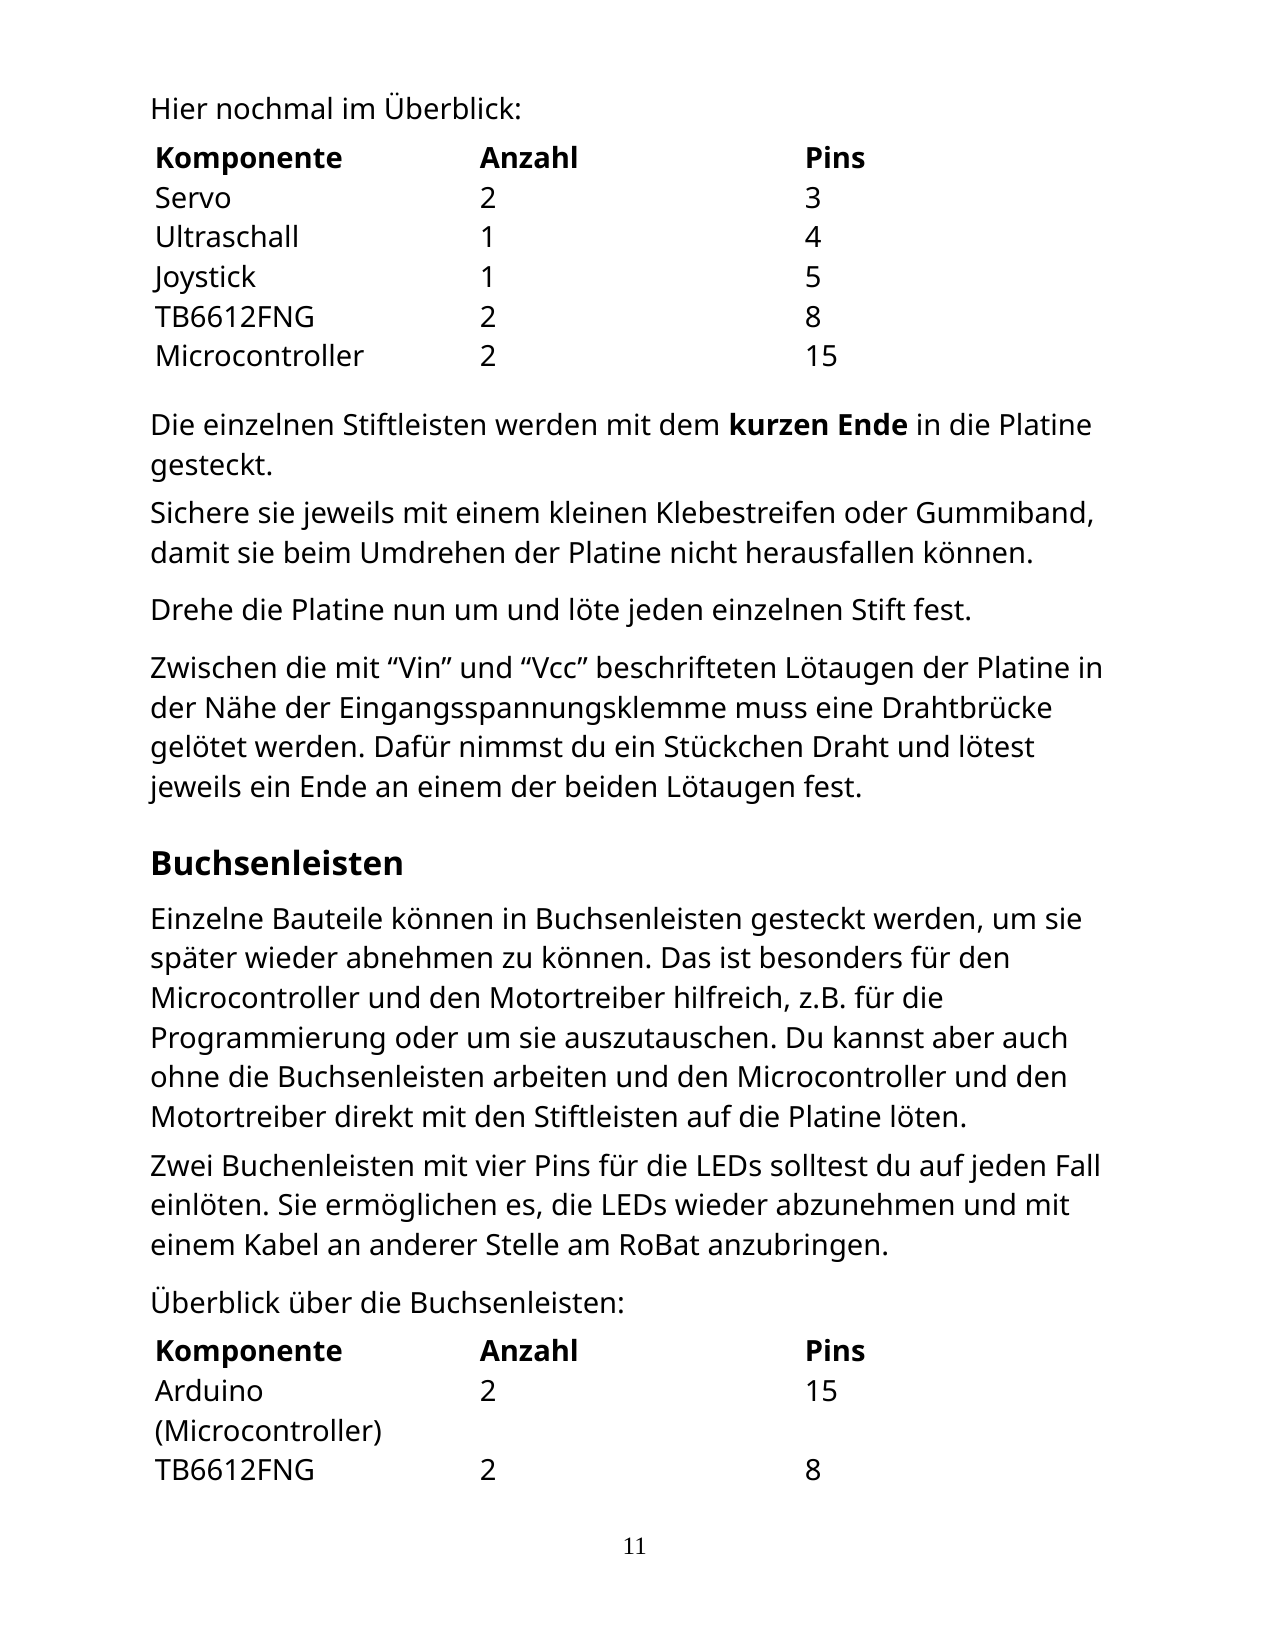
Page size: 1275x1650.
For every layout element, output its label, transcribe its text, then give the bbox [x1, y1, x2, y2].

table_cell 1 [475, 256, 800, 296]
text Drehe die Platine nun um und löte jeden einzelnen Stift fest. [150, 590, 1125, 629]
table_cell 5 [800, 256, 1125, 296]
table_cell 8 [800, 296, 1125, 336]
table_header Anzahl [475, 137, 800, 177]
text Zwei Buchenleisten mit vier Pins für die LEDs solltest du auf jeden Fall einlöten. Sie ermöglichen es, die LEDs wieder abzunehmen und mit einem Kabel an anderer Stelle am RoBat anzubringen. [150, 1145, 1125, 1264]
table_cell TB6612FNG [150, 1450, 475, 1489]
table_cell 2 [475, 1370, 800, 1450]
text Sichere sie jeweils mit einem kleinen Klebestreifen oder Gummiband, damit sie beim Umdrehen der Platine nicht herausfallen können. [150, 492, 1125, 572]
table_cell 1 [475, 217, 800, 256]
table_header Pins [800, 137, 1125, 177]
table_cell 2 [475, 336, 800, 375]
table_cell 2 [475, 177, 800, 217]
text Hier nochmal im Überblick: [150, 88, 1125, 128]
table_cell 15 [800, 336, 1125, 375]
table_header Anzahl [475, 1331, 800, 1370]
text Einzelne Bauteile können in Buchsenleisten gesteckt werden, um sie später wieder abnehmen zu können. Das ist besonders für den Microcontroller und den Motortreiber hilfreich, z.B. für die Programmierung oder um sie auszutauschen. Du kannst aber auch ohne die Buchsenleisten arbeiten und den Microcontroller und den Motortreiber direkt mit den Stiftleisten auf die Platine löten. [150, 898, 1125, 1136]
table_cell 8 [800, 1450, 1125, 1489]
table_header Komponente [150, 1331, 475, 1370]
text Zwischen die mit “Vin” und “Vcc” beschrifteten Lötaugen der Platine in der Nähe der Eingangsspannungsklemme muss eine Drahtbrücke gelötet werden. Dafür nimmst du ein Stückchen Draht und lötest jeweils ein Ende an einem der beiden Lötaugen fest. [150, 647, 1125, 806]
table_cell 2 [475, 1450, 800, 1489]
table_cell Servo [150, 177, 475, 217]
table_cell 3 [800, 177, 1125, 217]
table_cell Ultraschall [150, 217, 475, 256]
text Die einzelnen Stiftleisten werden mit dem kurzen Ende in die Platine gesteckt. [150, 404, 1125, 483]
text Überblick über die Buchsenleisten: [150, 1282, 1125, 1322]
table_cell TB6612FNG [150, 296, 475, 336]
table_header Komponente [150, 137, 475, 177]
table_cell 2 [475, 296, 800, 336]
table_cell Arduino (Microcontroller) [150, 1370, 475, 1450]
table_cell Joystick [150, 256, 475, 296]
table_header Pins [800, 1331, 1125, 1370]
table_cell Microcontroller [150, 336, 475, 375]
table_cell 4 [800, 217, 1125, 256]
subtitle Buchsenleisten [150, 840, 1125, 885]
table_cell 15 [800, 1370, 1125, 1450]
